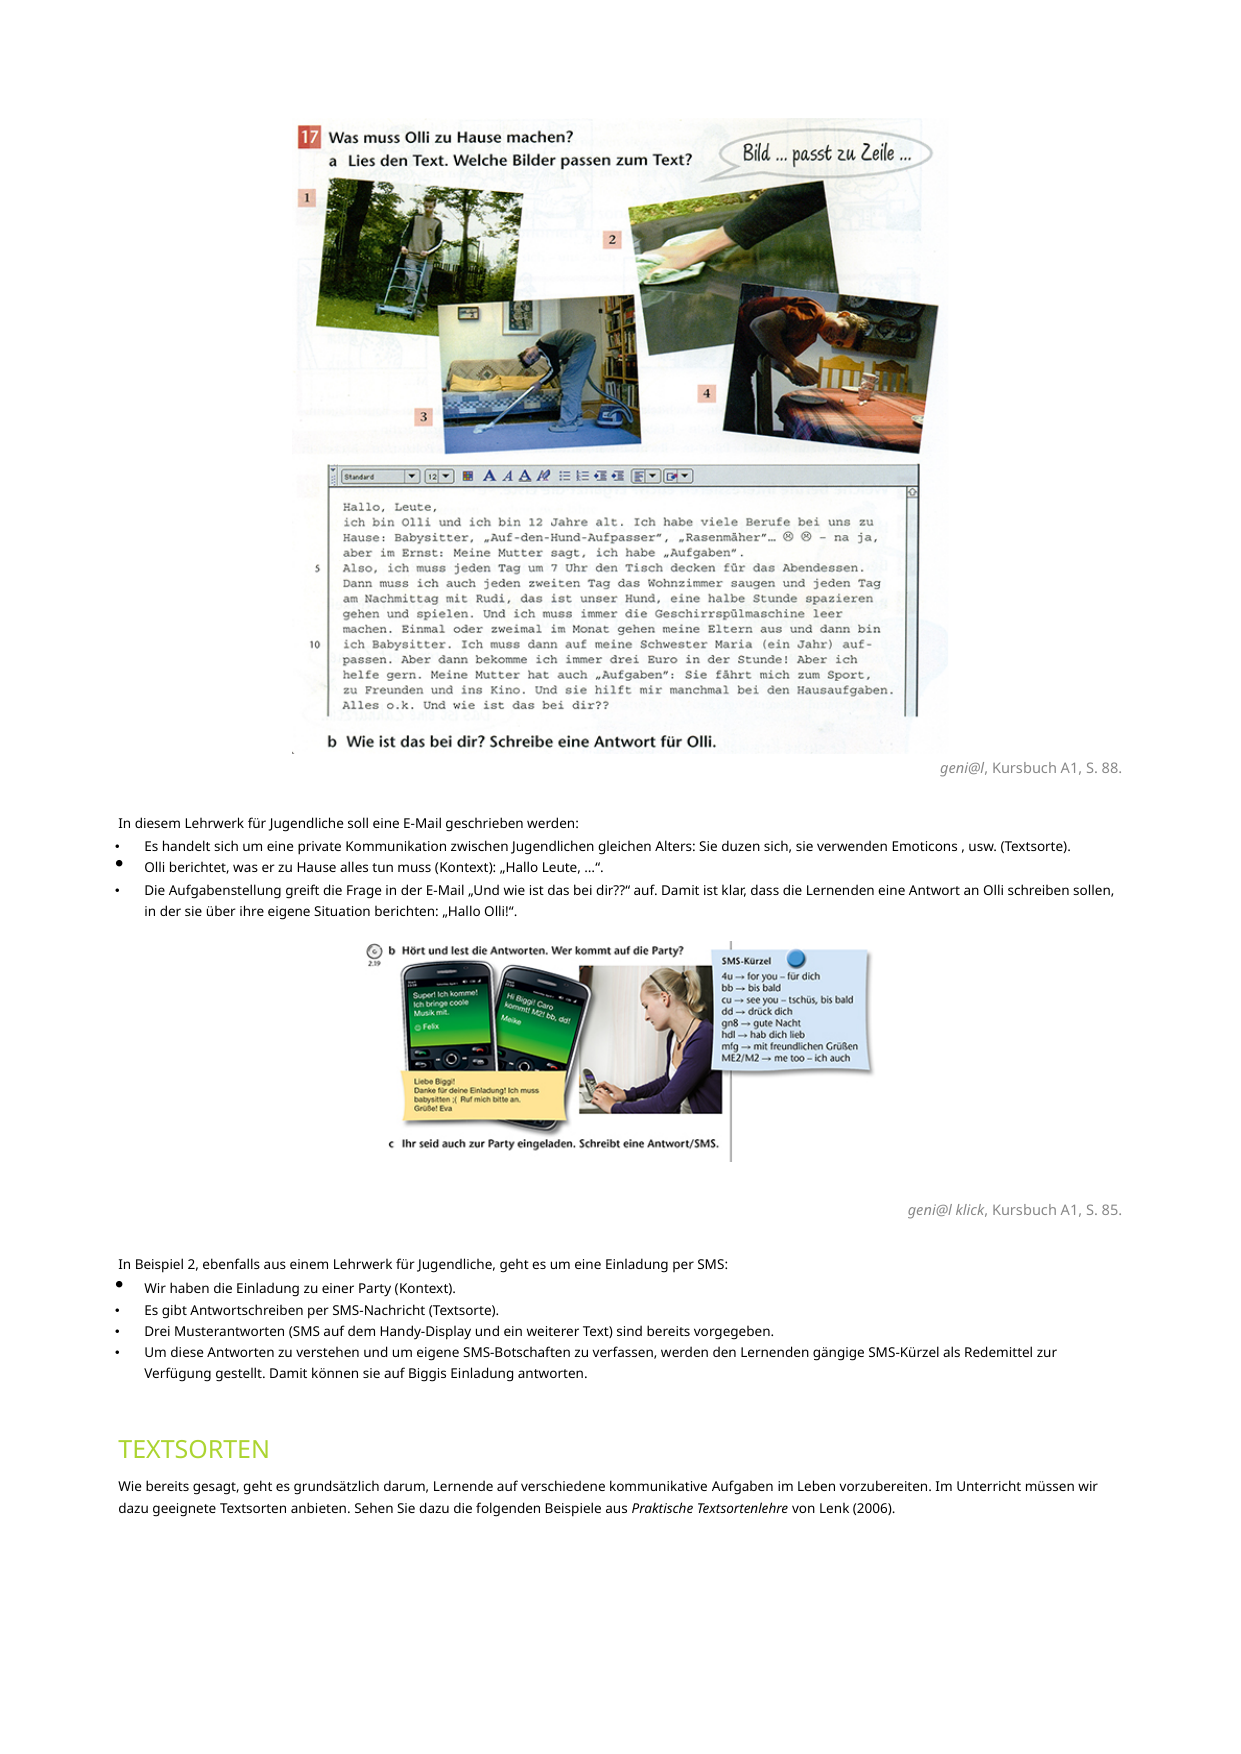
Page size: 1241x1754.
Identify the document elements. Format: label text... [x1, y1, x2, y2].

text geni@l klick, Kursbuch A1, S. 85. [118, 1199, 1122, 1219]
text geni@l, Kursbuch A1, S. 88. [118, 758, 1122, 778]
text Wie bereits gesagt, geht es grundsätzlich darum, Lernende auf verschiedene kommunikative Aufgaben im Leben vorzubereiten. Im Unterricht müssen wir dazu geeignete Textsorten anbieten. Sehen Sie dazu die folgenden Beispiele aus Praktische Textsortenlehre von Lenk (2006). [118, 1477, 1122, 1517]
list Die Aufgabenstellung greift die Frage in der E-Mail „Und wie ist das bei dir??“ auf. Damit ist klar, dass die Lernenden eine Antwort an Olli schreiben sollen, in der sie über ihre eigene Situation berichten: „Hallo Olli!“. [118, 878, 1122, 920]
list Es handelt sich um eine private Kommunikation zwischen Jugendlichen gleichen Alters: Sie duzen sich, sie verwenden Emoticons , usw. (Textsorte). [118, 835, 1122, 856]
list Drei Musterantworten (SMS auf dem Handy-Display und ein weiterer Text) sind bereits vorgegeben. [118, 1320, 1122, 1341]
subtitle TEXTSORTEN [118, 1432, 1122, 1466]
list Es gibt Antwortschreiben per SMS-Nachricht (Textsorte). [118, 1299, 1122, 1320]
text In Beispiel 2, ebenfalls aus einem Lehrwerk für Jugendliche, geht es um eine Einladung per SMS: [118, 1255, 1122, 1273]
list Olli berichtet, was er zu Hause alles tun muss (Kontext): „Hallo Leute, …“. [118, 856, 1122, 878]
picture [363, 941, 877, 1162]
list Wir haben die Einladung zu einer Party (Kontext). [118, 1276, 1122, 1299]
list Um diese Antworten zu verstehen und um eigene SMS-Botschaften zu verfassen, werden den Lernenden gängige SMS-Kürzel als Redemittel zur Verfügung gestellt. Damit können sie auf Biggis Einladung antworten. [118, 1341, 1122, 1382]
picture [292, 118, 949, 754]
text In diesem Lehrwerk für Jugendliche soll eine E-Mail geschrieben werden: [118, 814, 1122, 832]
